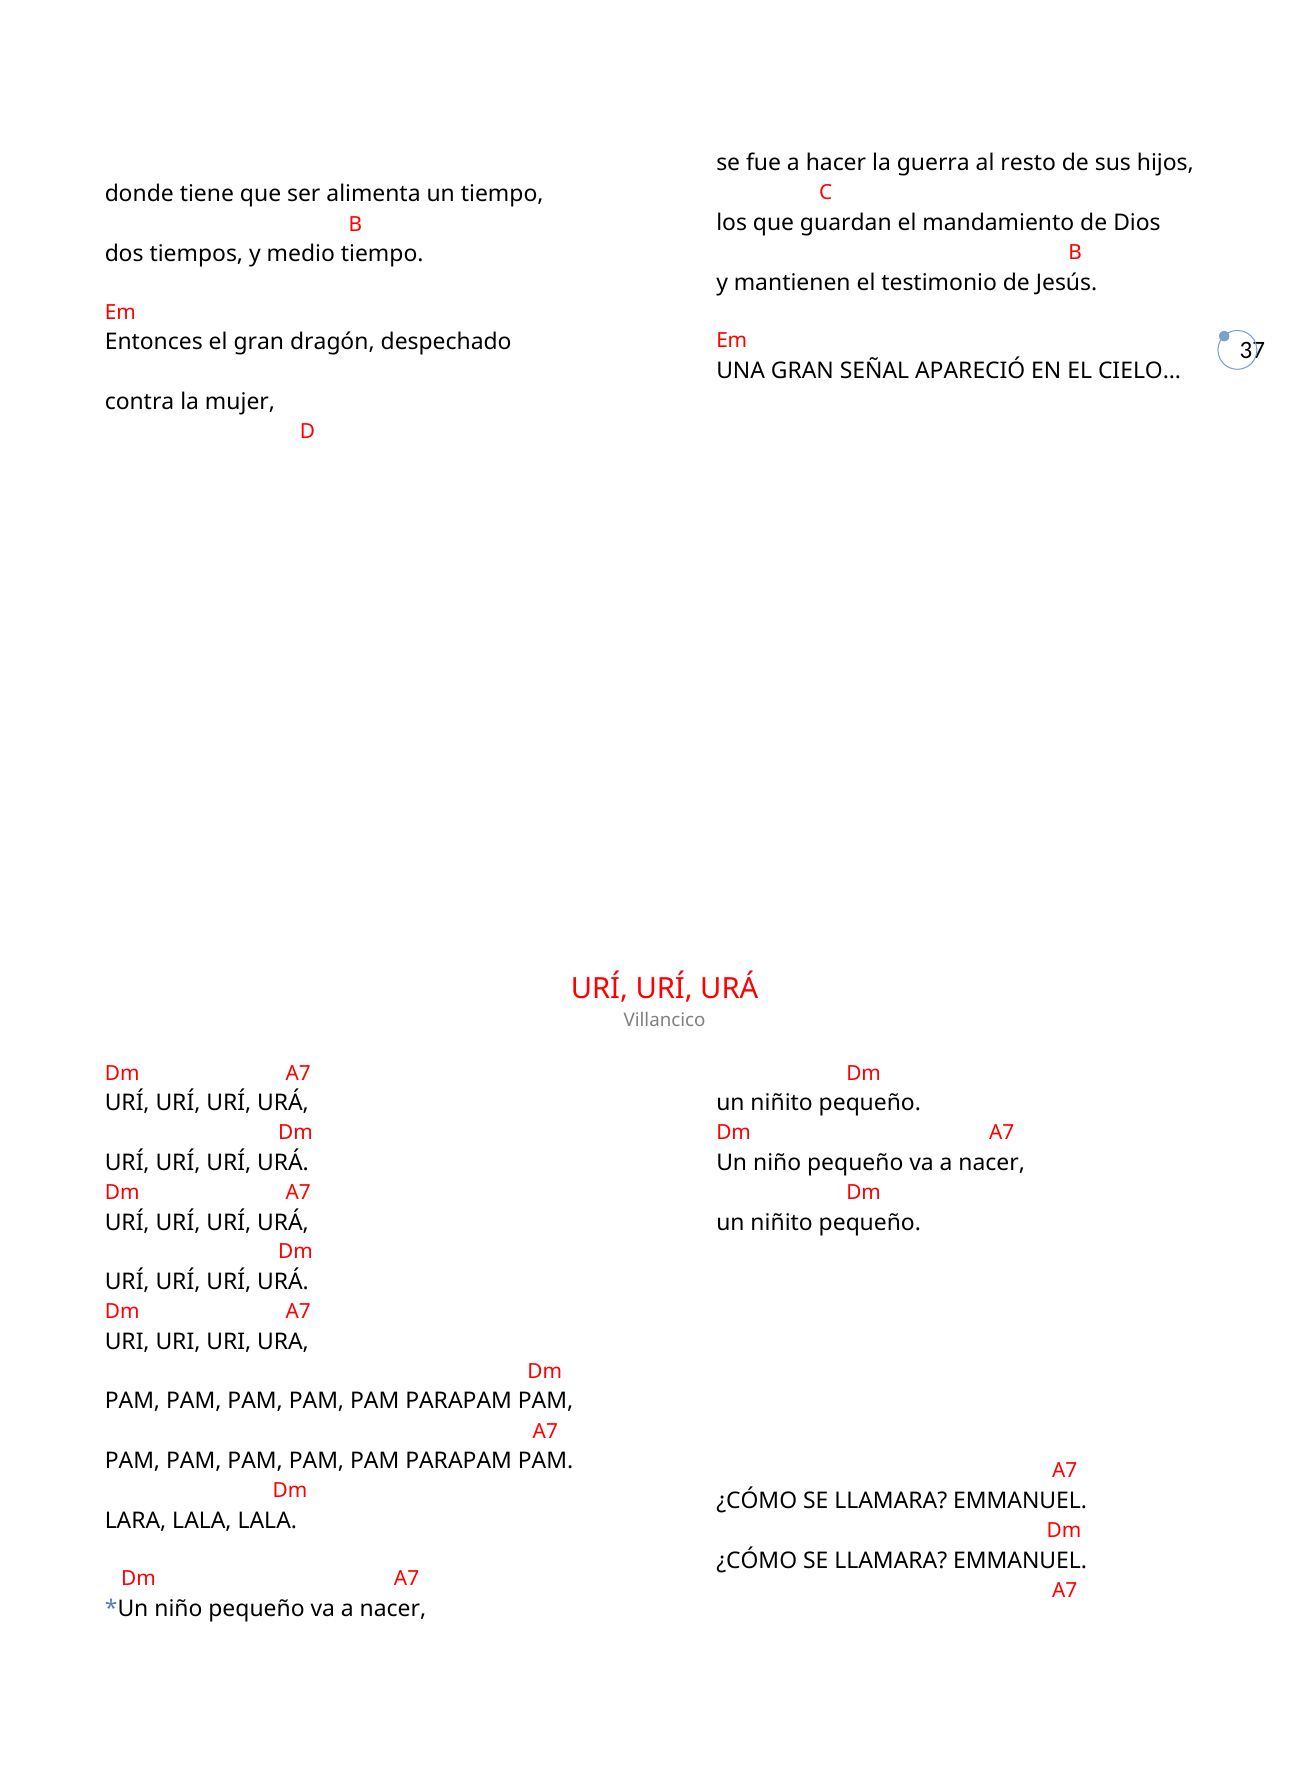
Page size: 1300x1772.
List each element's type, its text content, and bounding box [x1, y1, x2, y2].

text se fue a hacer la guerra al resto de sus hijos, [716, 146, 1224, 177]
text C [716, 177, 1224, 206]
text Un niño pequeño va a nacer, [716, 1146, 1224, 1177]
text B [104, 209, 613, 237]
text Dm [716, 1515, 1224, 1543]
text URÍ, URÍ, URÍ, URÁ, [104, 1205, 613, 1237]
text Villancico [104, 1007, 1224, 1032]
text Dm A7 [716, 1117, 1224, 1146]
text UNA GRAN SEÑAL APARECIÓ EN EL CIELO… [716, 354, 1224, 385]
text A7 [716, 1575, 1224, 1603]
text Dm A7 [104, 1296, 613, 1325]
text URÍ, URÍ, URÍ, URÁ. [104, 1265, 613, 1296]
text URÍ, URÍ, URÍ, URÁ. [104, 1146, 613, 1177]
text Dm [104, 1117, 613, 1146]
text y mantienen el testimonio de Jesús. [716, 266, 1224, 297]
text Entonces el gran dragón, despechado [104, 325, 613, 356]
text ¿CÓMO SE LLAMARA? EMMANUEL. [716, 1484, 1224, 1515]
text URÍ, URÍ, URÁ [104, 967, 1224, 1007]
text Dm [716, 1058, 1224, 1086]
text Dm [104, 1475, 613, 1504]
text Em [104, 297, 613, 325]
text Dm A7 [104, 1563, 613, 1592]
text URI, URI, URI, URA, [104, 1325, 613, 1356]
text Em [716, 325, 1224, 354]
text D [104, 416, 613, 444]
text los que guardan el mandamiento de Dios [716, 206, 1224, 237]
text un niñito pequeño. [716, 1205, 1224, 1237]
text *Un niño pequeño va a nacer, [104, 1592, 613, 1623]
text A7 [104, 1416, 613, 1444]
text contra la mujer, [104, 385, 613, 416]
text URÍ, URÍ, URÍ, URÁ, [104, 1086, 613, 1117]
text Dm [104, 1356, 613, 1384]
text PAM, PAM, PAM, PAM, PAM PARAPAM PAM. [104, 1444, 613, 1475]
text Dm [104, 1237, 613, 1265]
text A7 [716, 1455, 1224, 1484]
text Dm [716, 1177, 1224, 1205]
text un niñito pequeño. [716, 1086, 1224, 1117]
text LARA, LALA, LALA. [104, 1504, 613, 1535]
text PAM, PAM, PAM, PAM, PAM PARAPAM PAM, [104, 1384, 613, 1416]
text dos tiempos, y medio tiempo. [104, 237, 613, 268]
text B [716, 237, 1224, 266]
text Dm A7 [104, 1177, 613, 1205]
text Dm A7 [104, 1058, 613, 1086]
text ¿CÓMO SE LLAMARA? EMMANUEL. [716, 1543, 1224, 1575]
text donde tiene que ser alimenta un tiempo, [104, 177, 613, 209]
